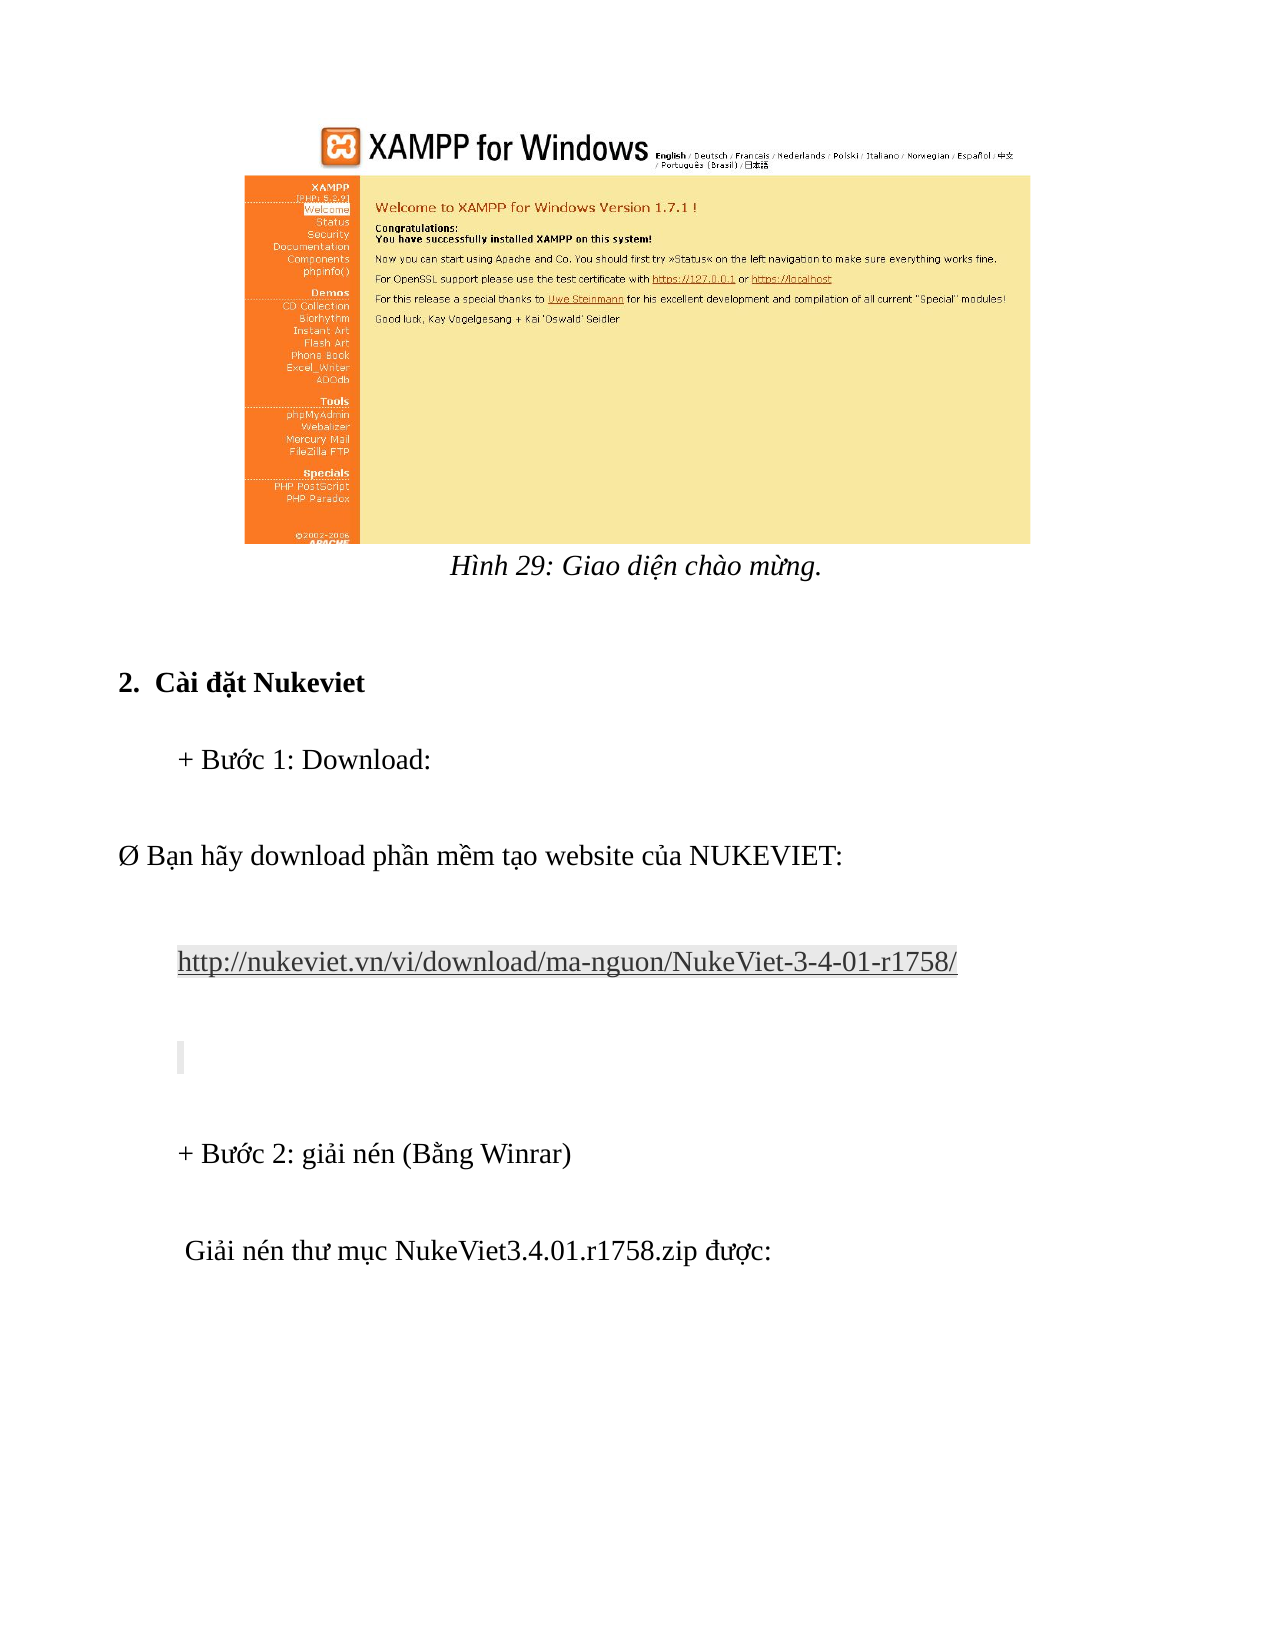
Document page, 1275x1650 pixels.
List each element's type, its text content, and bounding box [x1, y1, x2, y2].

text Ø Bạn hãy download phần mềm tạo website của NUKEVIET: [118, 838, 1157, 872]
text http://nukeviet.vn/vi/download/ma-nguon/NukeViet-3-4-01-r1758/ [118, 944, 1157, 978]
text Giải nén thư mục NukeViet3.4.01.r1758.zip được: [118, 1233, 1157, 1266]
text + Bước 2: giải nén (Bằng Winrar) [118, 1137, 1157, 1170]
text + Bước 1: Download: [118, 742, 1157, 776]
subtitle 2. Cài đặt Nukeviet [118, 665, 1157, 699]
text Hình 29: Giao diện chào mừng. [118, 548, 1157, 582]
